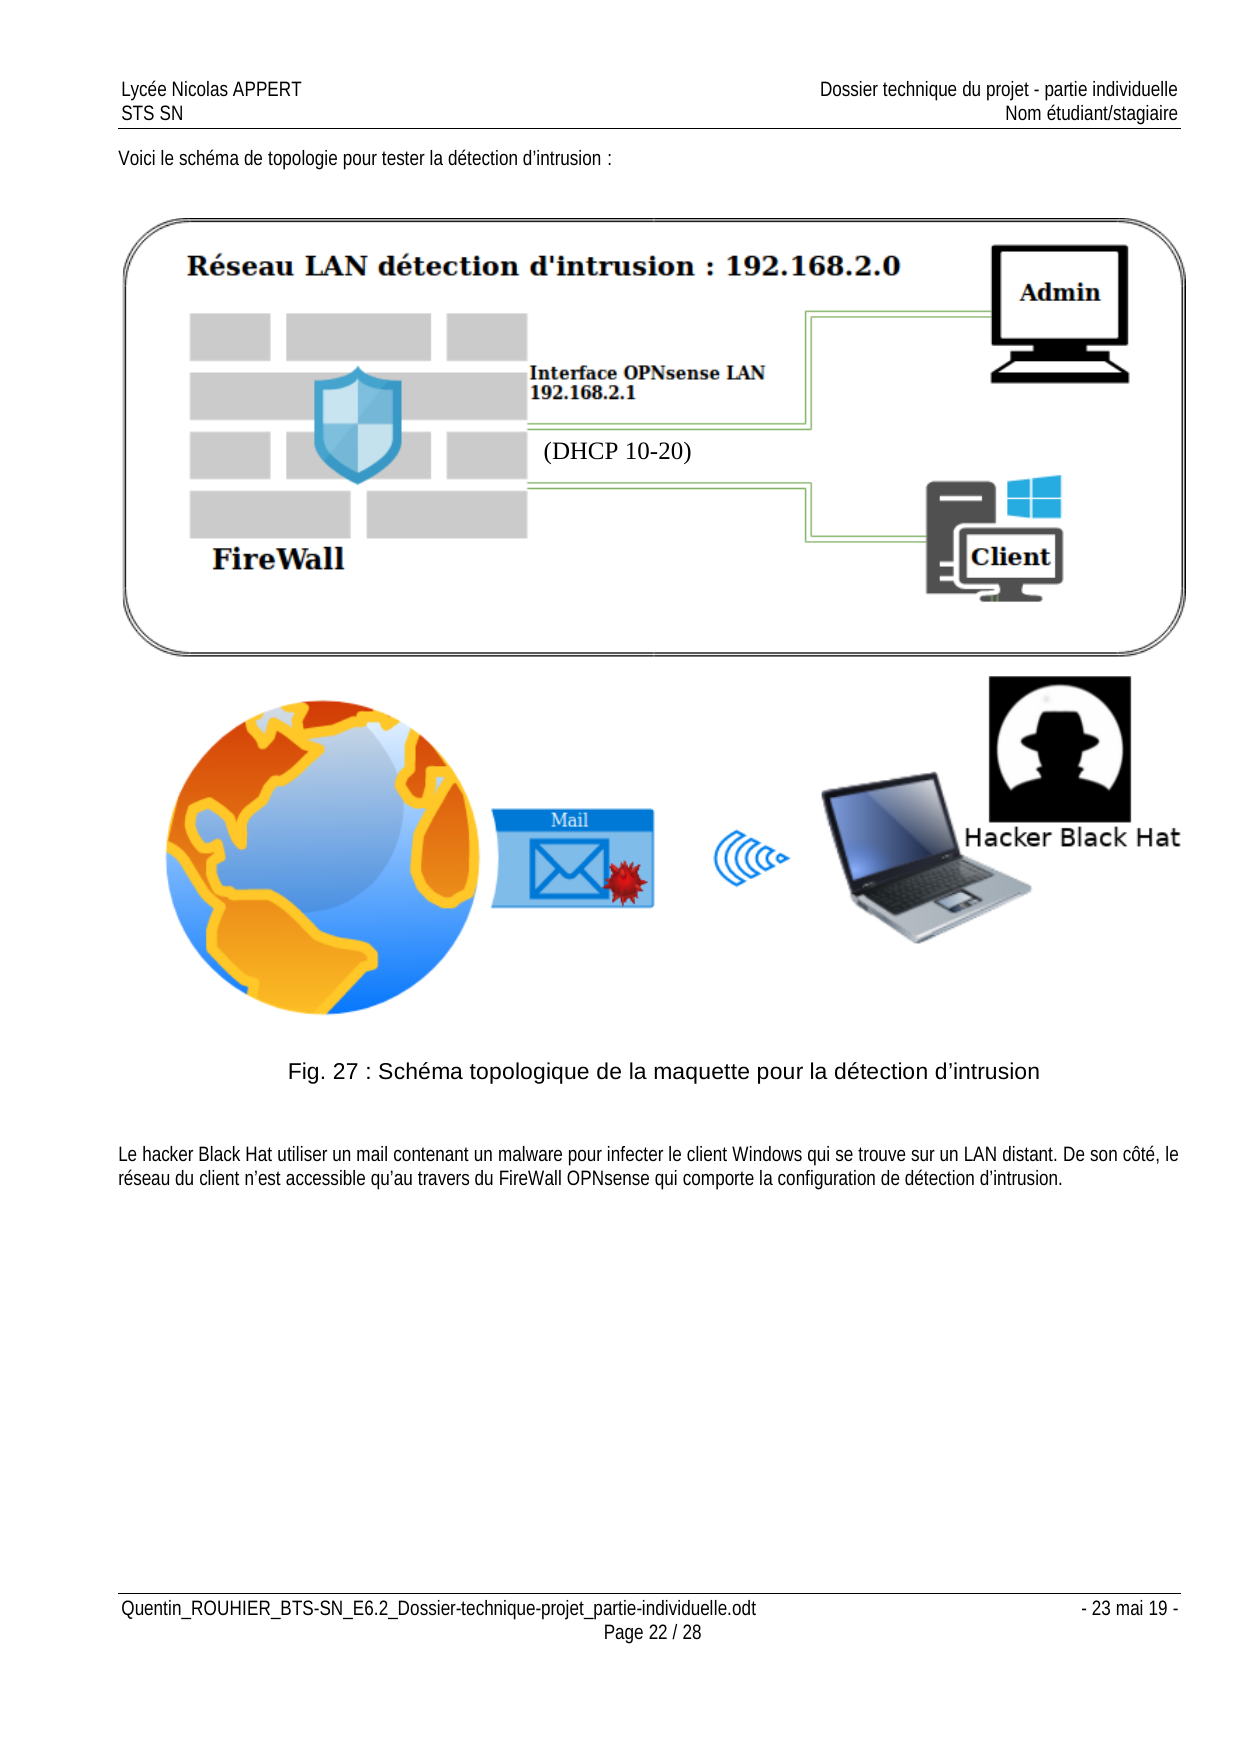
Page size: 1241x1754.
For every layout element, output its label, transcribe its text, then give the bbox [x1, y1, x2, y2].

picture [122, 218, 1186, 1035]
text Le hacker Black Hat utiliser un mail contenant un malware pour infecter le client Windows qui se trouve sur un LAN distant. De son côté, le réseau du client n’est accessible qu’au travers du FireWall OPNsense qui comporte la configuration de détection d’intrusion. [118, 1142, 1181, 1190]
text Voici le schéma de topologie pour tester la détection d’intrusion : [118, 145, 1181, 169]
